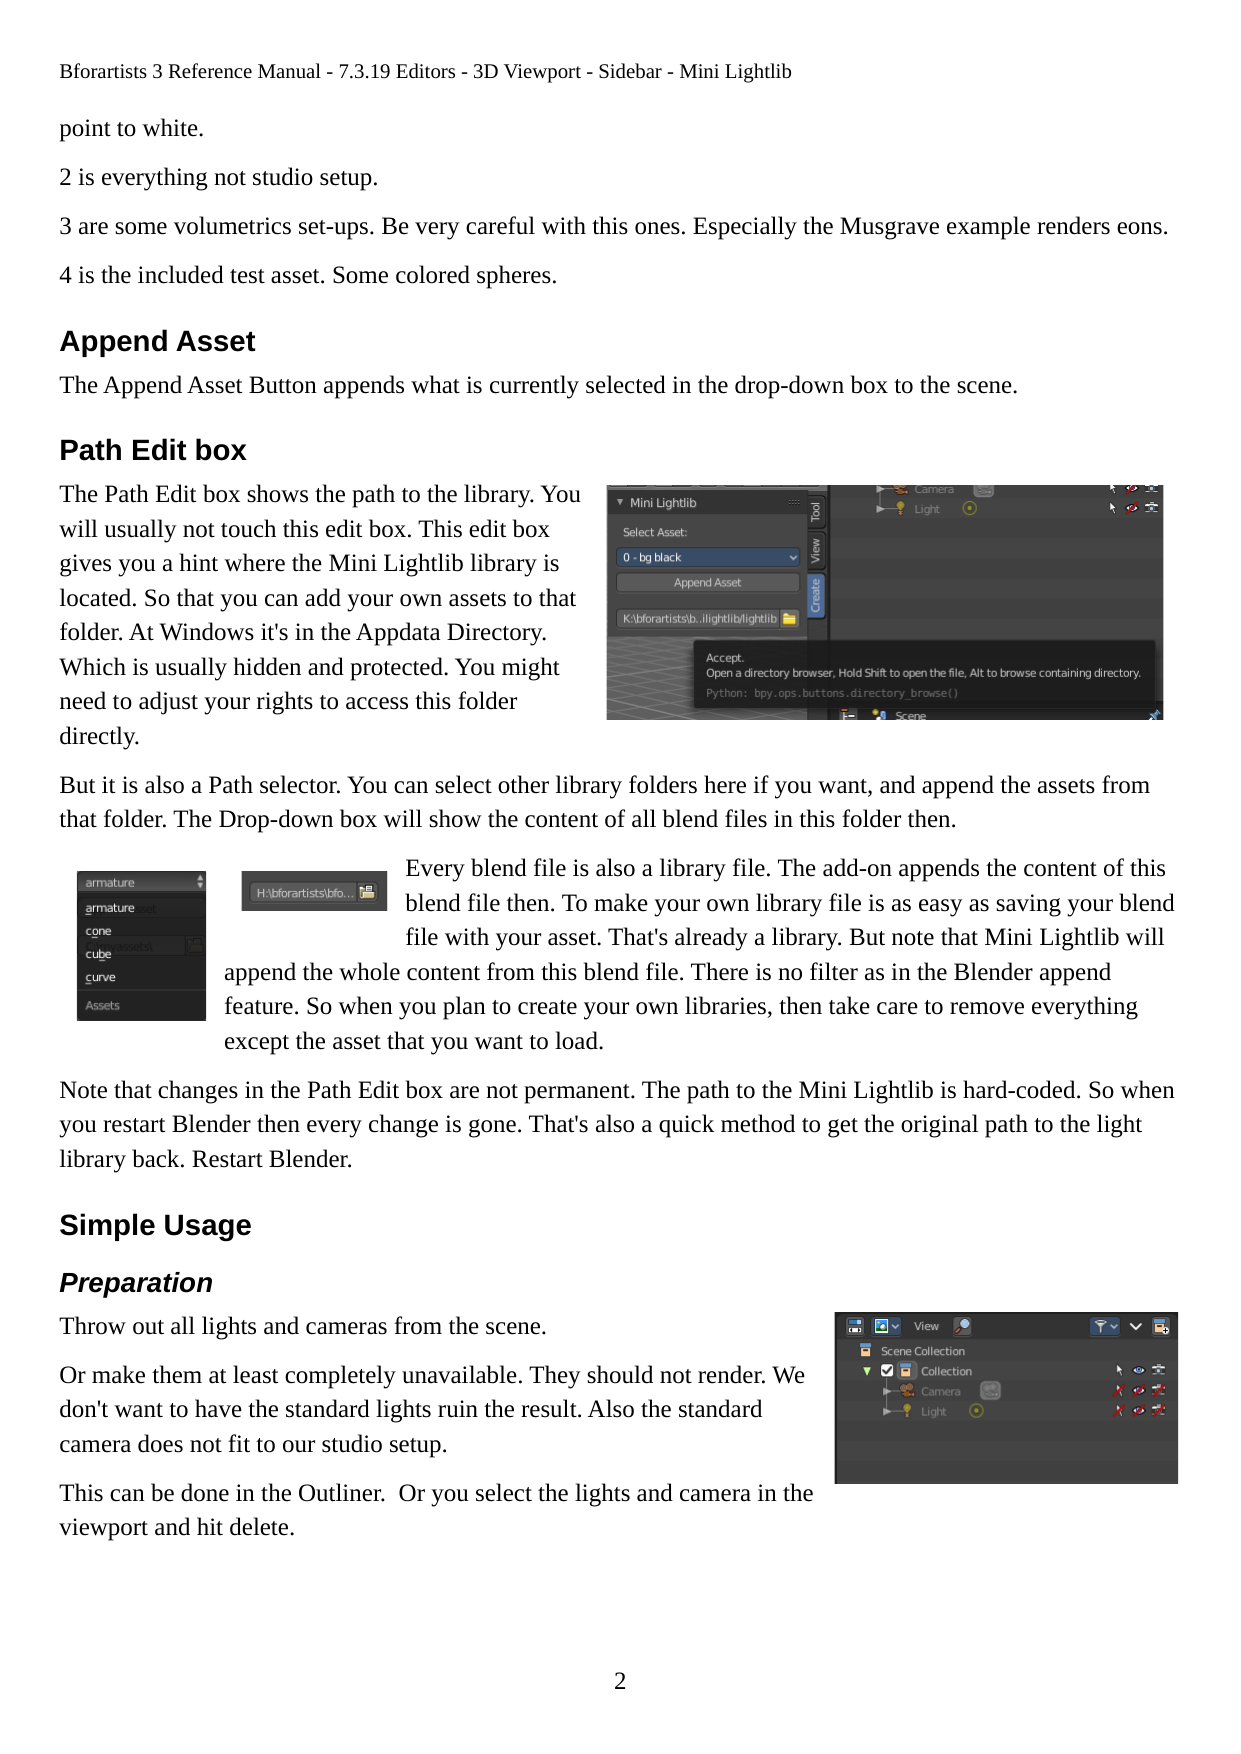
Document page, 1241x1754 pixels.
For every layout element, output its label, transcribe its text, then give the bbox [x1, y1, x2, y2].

text point to white. [59, 113, 1181, 141]
picture [834, 1312, 1179, 1484]
text The Append Asset Button appends what is currently selected in the drop-down box to the scene. [59, 370, 1181, 398]
text Every blend file is also a library file. The add-on appends the content of this blend file then. To make your own library file is as easy as saving your blend file with your asset. That's already a library. But note that Mini Lightlib will append the whole content from this blend file. There is no filter as in the Blender append feature. So when you plan to create your own libraries, then take care to remove everything except the asset that you want to load. [59, 853, 1181, 1055]
text 4 is the included test asset. Some colored spheres. [59, 260, 1181, 288]
subtitle Simple Usage [59, 1208, 1181, 1241]
subtitle Path Edit box [59, 433, 1181, 467]
text 3 are some volumetrics set-ups. Be very careful with this ones. Especially the Musgrave example renders eons. [59, 211, 1181, 239]
subtitle Append Asset [59, 323, 1181, 357]
text But it is also a Path selector. You can select other library folders here if you want, and append the assets from that folder. The Drop-down box will show the content of all blend files in this folder then. [59, 770, 1181, 833]
picture [76, 871, 207, 1021]
text Note that changes in the Path Edit box are not permanent. The path to the Mini Lightlib is hard-coded. So when you restart Blender then every change is gone. That's also a quick method to get the original path to the light library back. Restart Blender. [59, 1075, 1181, 1173]
subtitle Preparation [59, 1266, 1181, 1298]
text This can be done in the Outliner. Or you select the lights and camera in the viewport and hit delete. [59, 1478, 1181, 1541]
text The Path Edit box shows the path to the library. You will usually not touch this edit box. This edit box gives you a hint where the Mini Lightlib library is located. So that you can add your own assets to that folder. At Windows it's in the Appdata Directory. Which is usually hidden and protected. You might need to adjust your rights to access this folder directly. [59, 479, 1181, 750]
picture [241, 871, 388, 911]
text Throw out all lights and cameras from the scene. [59, 1311, 1181, 1339]
text Or make them at least completely unavailable. They should not render. We don't want to have the standard lights ruin the result. Also the standard camera does not fit to our studio setup. [59, 1360, 834, 1457]
picture [606, 485, 1164, 720]
text 2 is everything not studio setup. [59, 162, 1181, 190]
